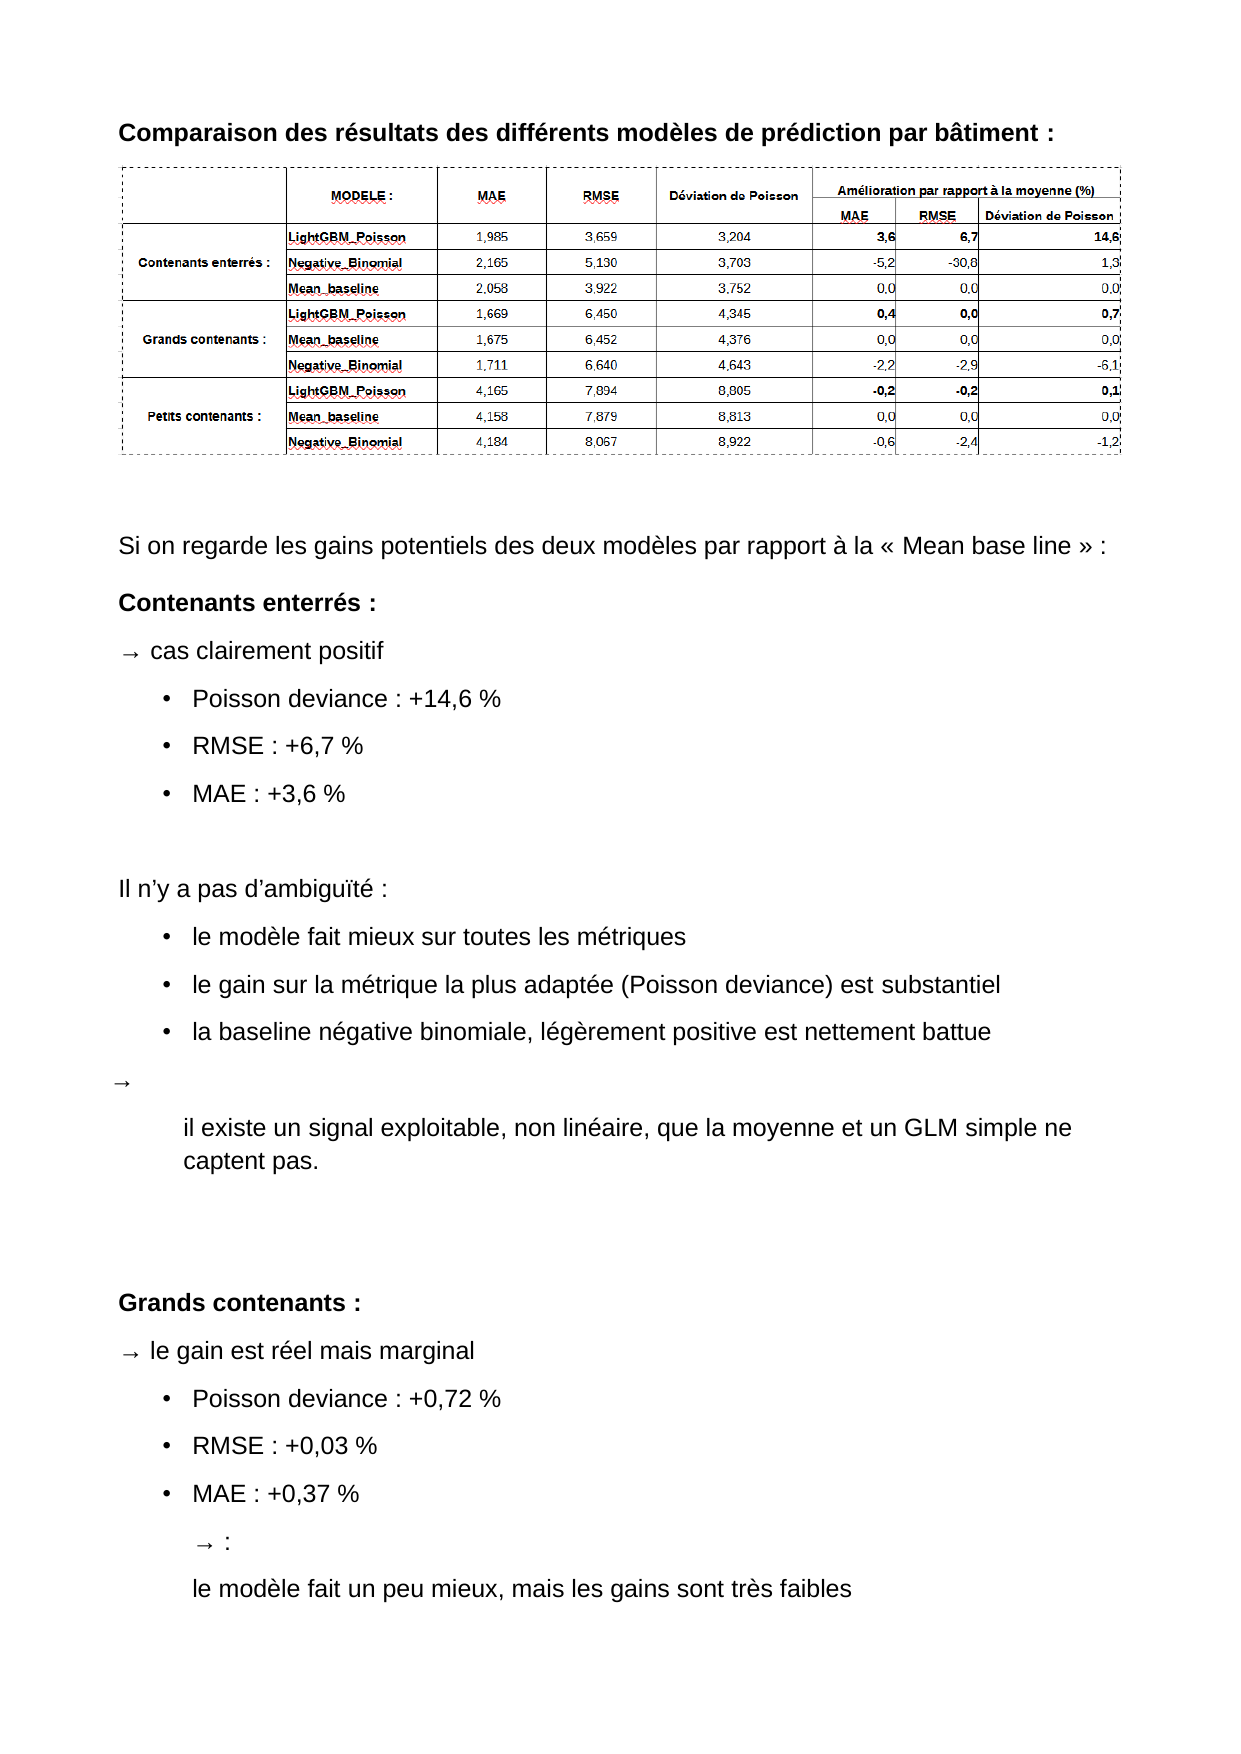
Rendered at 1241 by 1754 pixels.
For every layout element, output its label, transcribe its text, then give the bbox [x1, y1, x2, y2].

list il existe un signal exploitable, non linéaire, que la moyenne et un GLM simple ne captent pas. [154, 1113, 1122, 1174]
text Il n’y a pas d’ambiguïté : [118, 874, 1122, 903]
list MAE : +3,6 % [162, 779, 1122, 808]
list MAE : +0,37 % [162, 1479, 1122, 1508]
subtitle → le gain est réel mais marginal [118, 1336, 1122, 1365]
subtitle Contenants enterrés : [118, 588, 1122, 617]
subtitle → cas clairement positif [118, 636, 1122, 665]
subtitle Grands contenants : [118, 1288, 1122, 1317]
list RMSE : +0,03 % [162, 1431, 1122, 1460]
list RMSE : +6,7 % [162, 731, 1122, 760]
text Comparaison des résultats des différents modèles de prédiction par bâtiment : [118, 118, 1122, 147]
list le gain sur la métrique la plus adaptée (Poisson deviance) est substantiel [162, 969, 1122, 998]
text Si on regarde les gains potentiels des deux modèles par rapport à la « Mean base line » : [118, 531, 1122, 559]
list Poisson deviance : +0,72 % [162, 1384, 1122, 1412]
list le modèle fait un peu mieux, mais les gains sont très faibles [162, 1574, 1122, 1603]
list Poisson deviance : +14,6 % [162, 683, 1122, 712]
picture [118, 165, 1123, 455]
list la baseline négative binomiale, légèrement positive est nettement battue [162, 1017, 1122, 1046]
list le modèle fait mieux sur toutes les métriques [162, 922, 1122, 951]
list → : [162, 1527, 1122, 1556]
list → [80, 1065, 1122, 1094]
